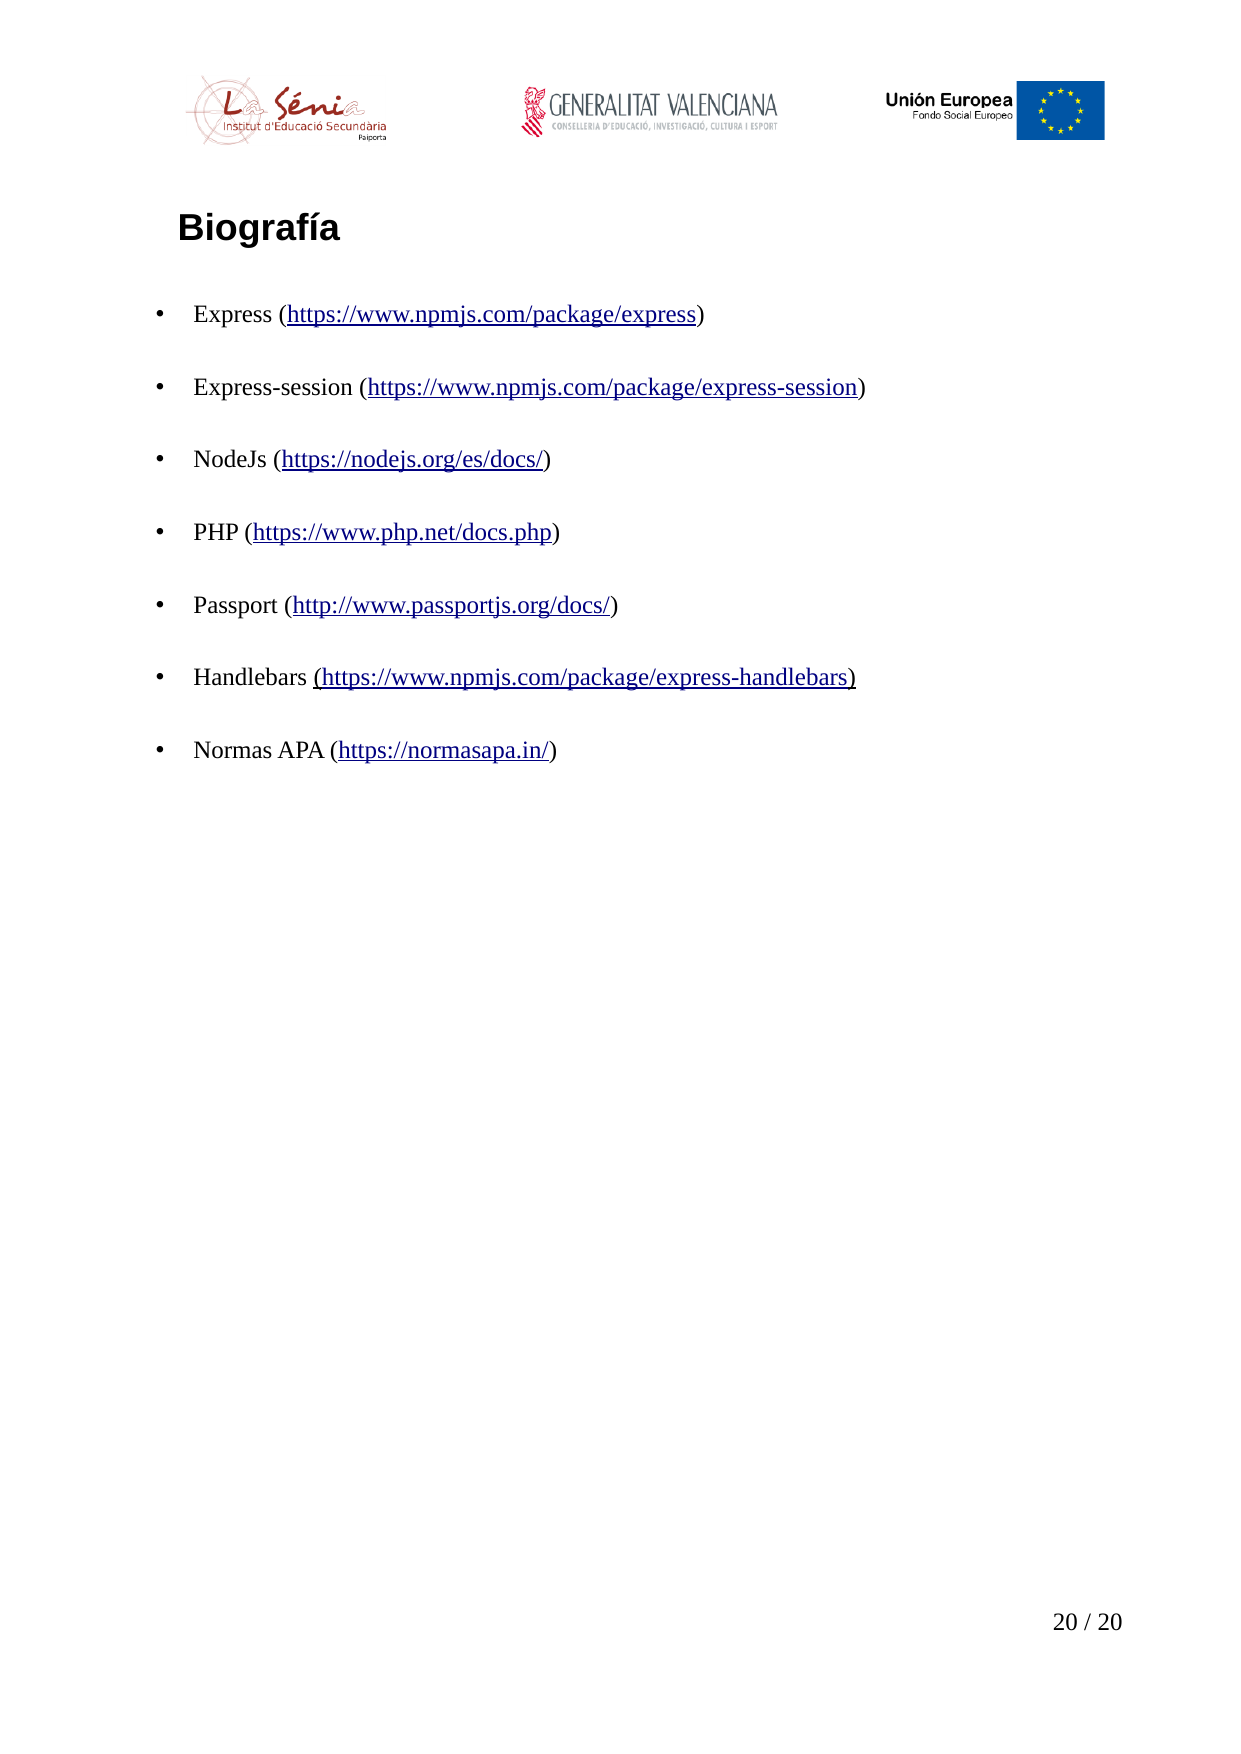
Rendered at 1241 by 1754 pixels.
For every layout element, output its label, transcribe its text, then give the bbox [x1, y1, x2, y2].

subtitle Biografía [118, 205, 1122, 248]
list Normas APA (https://normasapa.in/) [156, 735, 1122, 764]
picture [106, 56, 1111, 166]
list NodeJs (https://nodejs.org/es/docs/) [156, 444, 1122, 473]
list Express (https://www.npmjs.com/package/express) [156, 299, 1122, 328]
list PHP (https://www.php.net/docs.php) [156, 517, 1122, 546]
list Express-session (https://www.npmjs.com/package/express-session) [156, 372, 1122, 401]
list Passport (http://www.passportjs.org/docs/) [156, 590, 1122, 618]
list Handlebars (https://www.npmjs.com/package/express-handlebars) [156, 662, 1122, 691]
